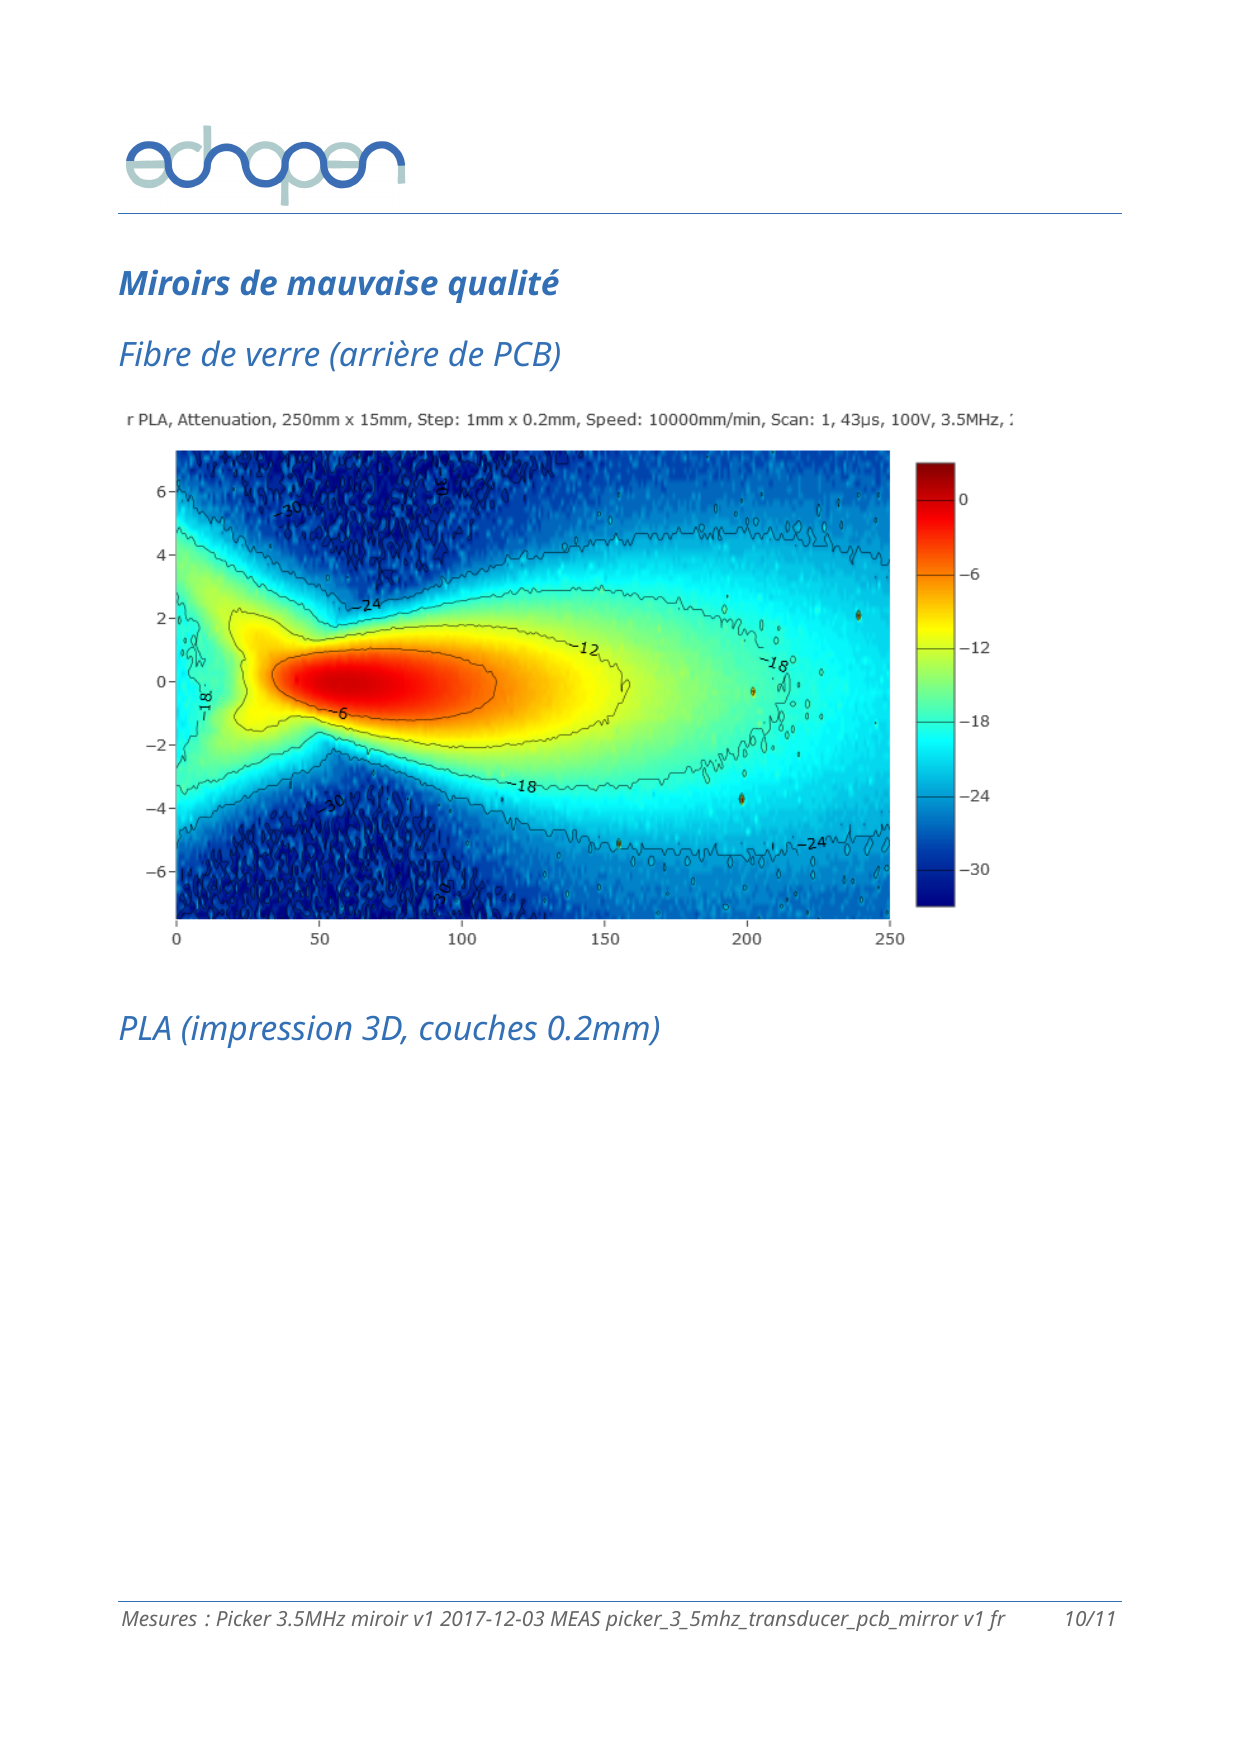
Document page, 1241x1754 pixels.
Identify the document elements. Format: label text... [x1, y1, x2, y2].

picture [123, 123, 407, 208]
subtitle Miroirs de mauvaise qualité [118, 259, 1122, 305]
picture [126, 401, 1013, 970]
subtitle Fibre de verre (arrière de PCB) [118, 330, 1122, 376]
subtitle PLA (impression 3D, couches 0.2mm) [118, 1005, 1122, 1050]
